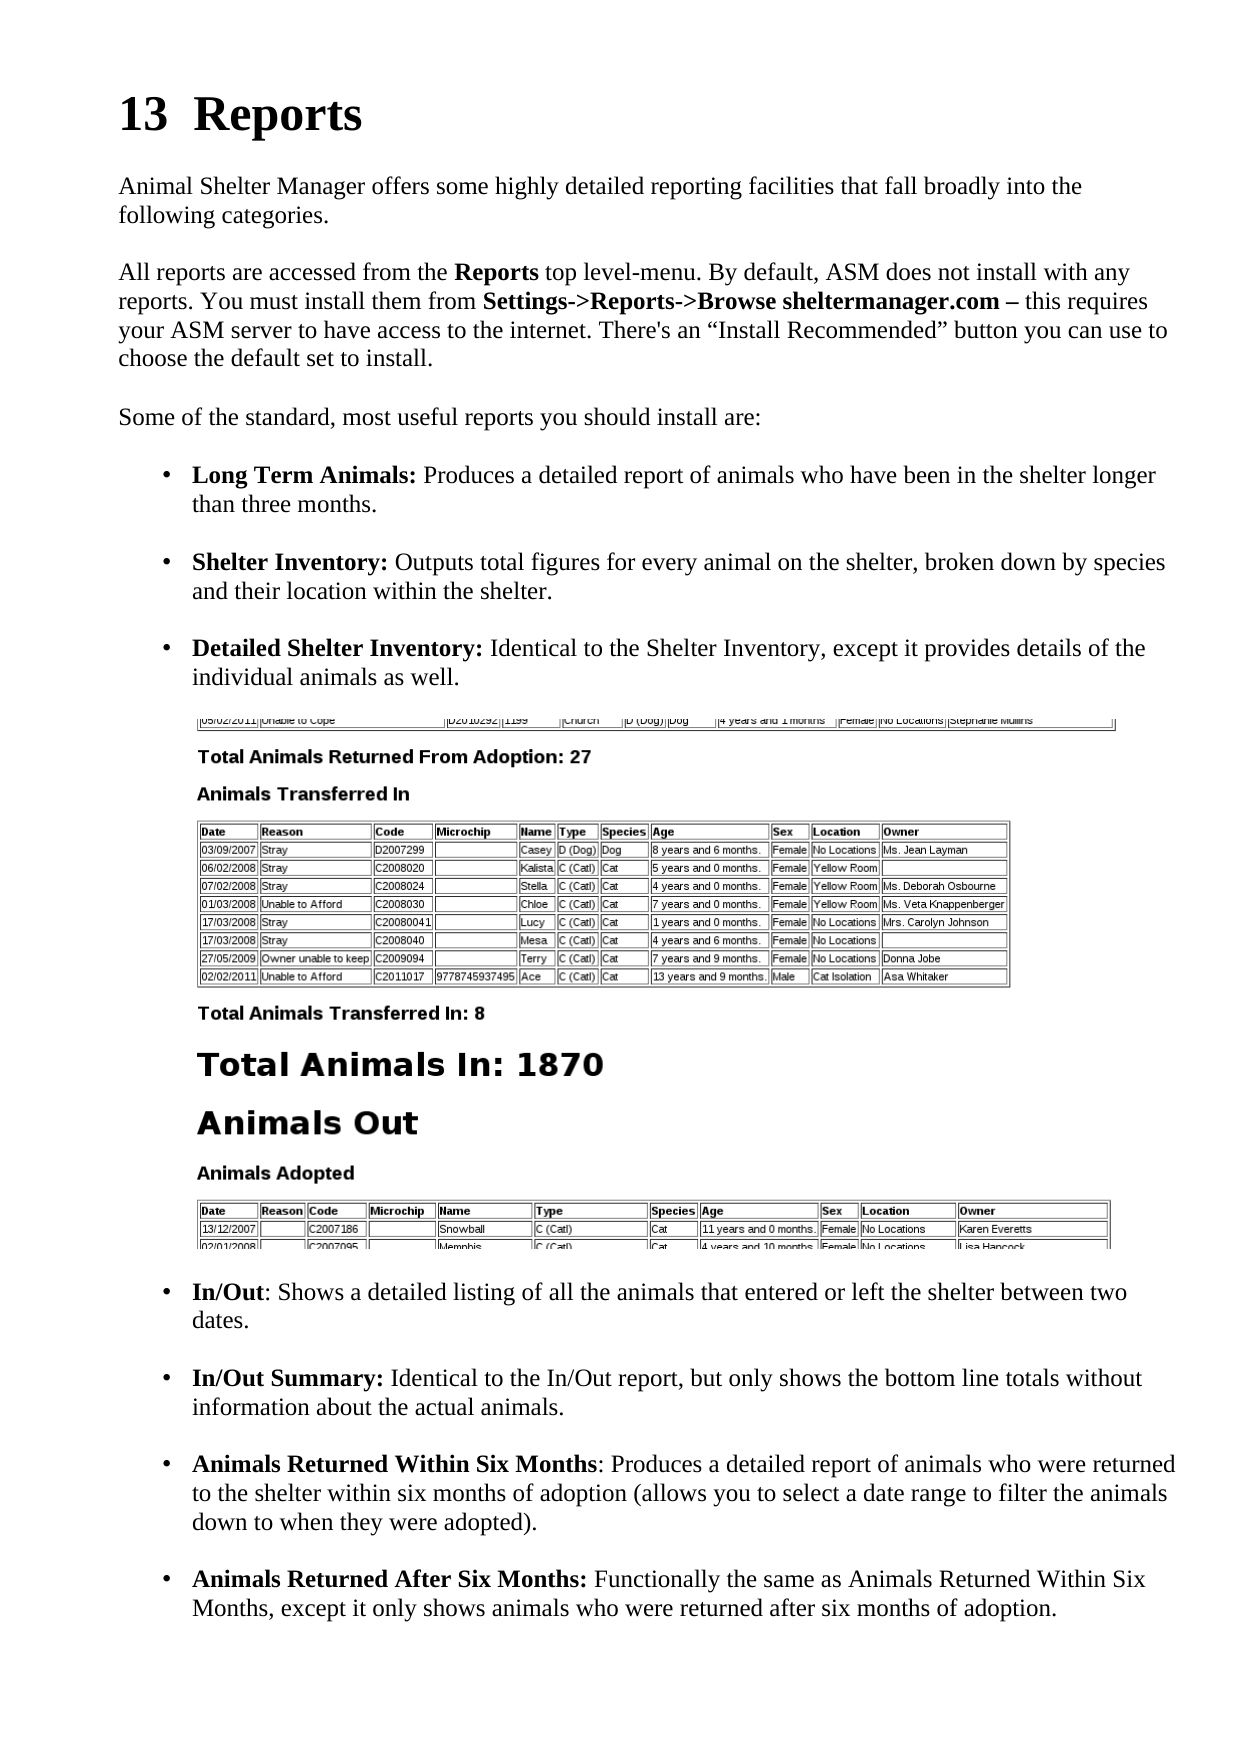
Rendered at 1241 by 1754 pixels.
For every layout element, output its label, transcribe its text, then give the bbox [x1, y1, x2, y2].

picture [191, 719, 1171, 1249]
list In/Out: Shows a detailed listing of all the animals that entered or left the shelter between two dates. [162, 1277, 1181, 1363]
text Some of the standard, most useful reports you should install are: [118, 402, 1181, 431]
list Shelter Inventory: Outputs total figures for every animal on the shelter, broken down by species and their location within the shelter. [162, 547, 1181, 604]
list Long Term Animals: Produces a detailed report of animals who have been in the shelter longer than three months. [162, 460, 1181, 517]
subtitle Reports [118, 84, 1181, 142]
text All reports are accessed from the Reports top level-menu. By default, ASM does not install with any reports. You must install them from Settings->Reports->Browse sheltermanager.com – this requires your ASM server to have access to the internet. There's an “Install Recommended” button you can use to choose the default set to install. [118, 257, 1181, 372]
list In/Out Summary: Identical to the In/Out report, but only shows the bottom line totals without information about the actual animals. [162, 1363, 1181, 1449]
text Animal Shelter Manager offers some highly detailed reporting facilities that fall broadly into the following categories. [118, 171, 1181, 228]
list Animals Returned Within Six Months: Produces a detailed report of animals who were returned to the shelter within six months of adoption (allows you to select a date range to filter the animals down to when they were adopted). [162, 1449, 1181, 1564]
list Animals Returned After Six Months: Functionally the same as Animals Returned Within Six Months, except it only shows animals who were returned after six months of adoption. [162, 1564, 1181, 1651]
list Detailed Shelter Inventory: Identical to the Shelter Inventory, except it provides details of the individual animals as well. [162, 633, 1181, 1277]
